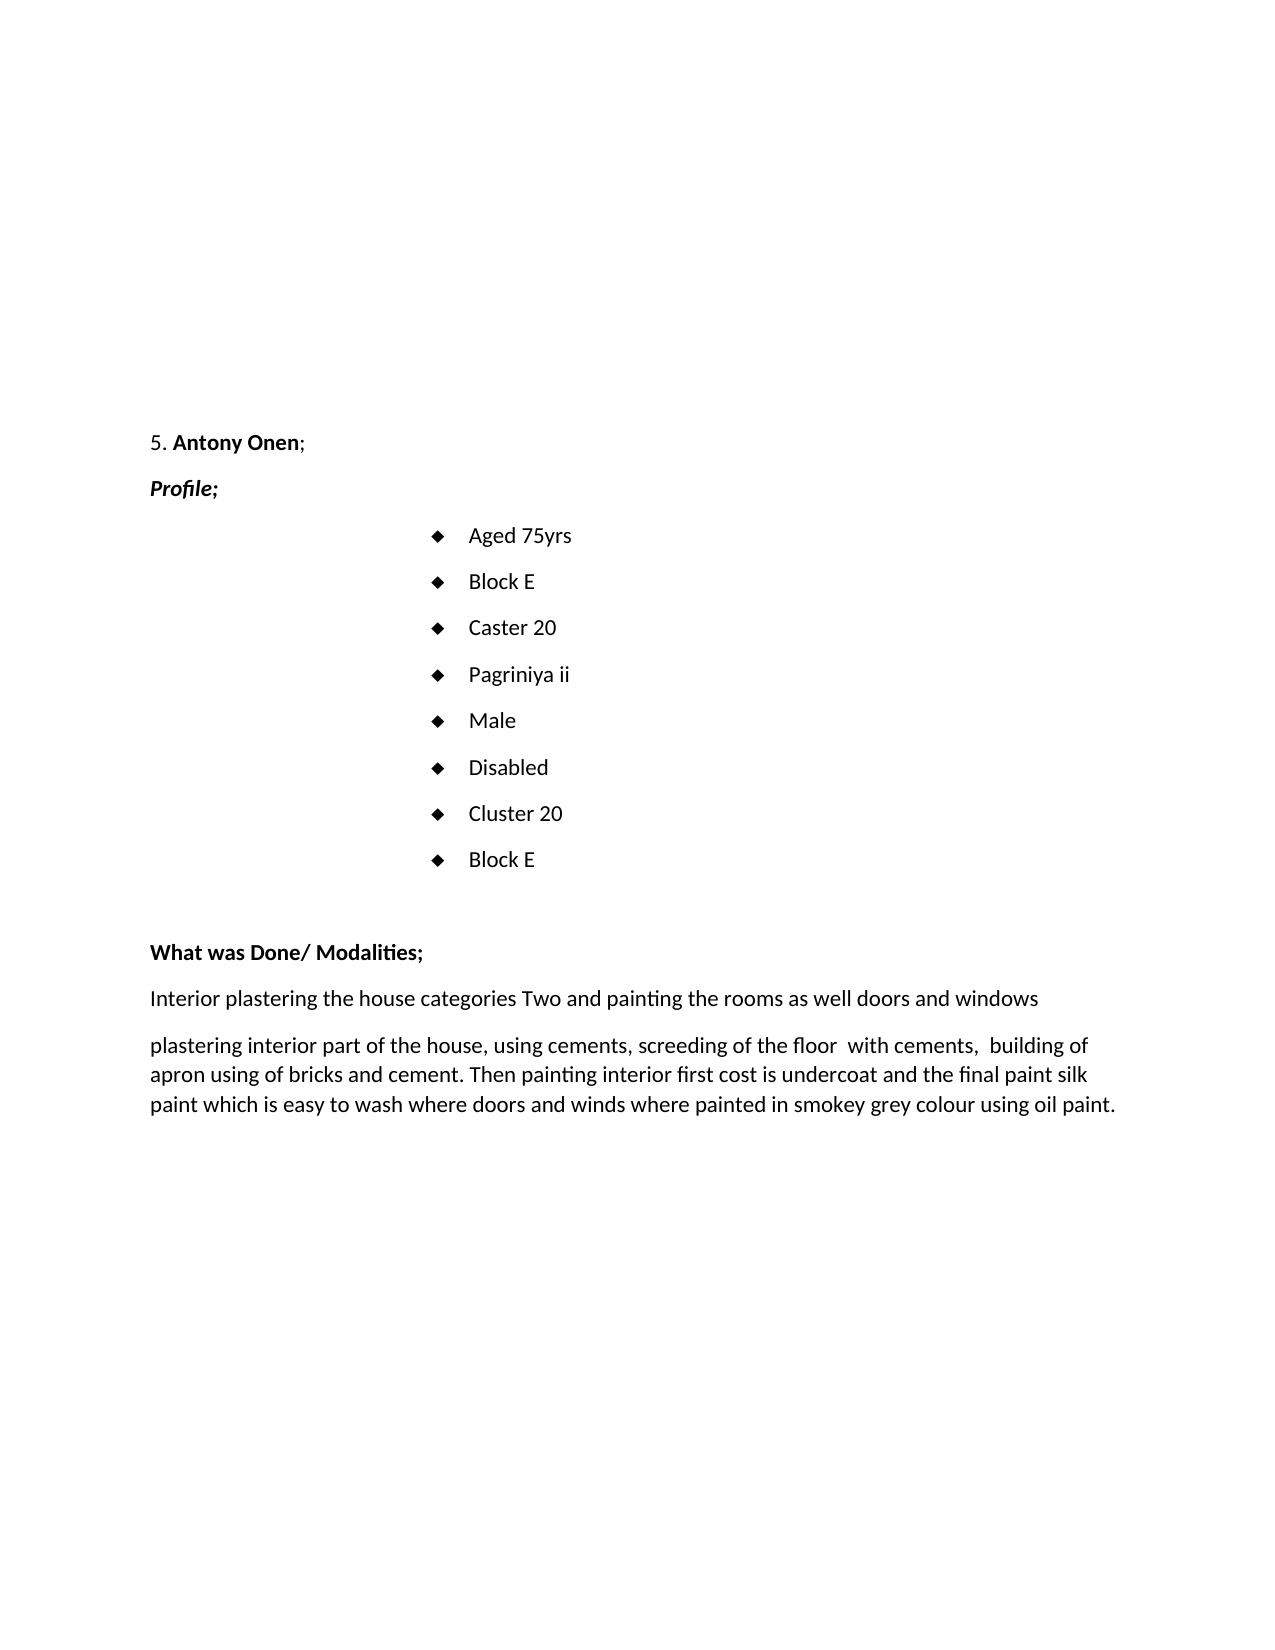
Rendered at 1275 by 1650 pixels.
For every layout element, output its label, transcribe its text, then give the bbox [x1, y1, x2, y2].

list Block E [431, 567, 1125, 595]
text 5. Antony Onen; [150, 428, 1125, 456]
text Profile; [150, 474, 1125, 502]
text What was Done/ Modalities; [150, 938, 1125, 966]
list Male [431, 706, 1125, 734]
list Aged 75yrs [431, 521, 1125, 549]
list Block E [431, 845, 1125, 873]
list Disabled [431, 753, 1125, 781]
list Caster 20 [431, 613, 1125, 642]
list Pagriniya ii [431, 660, 1125, 688]
list Cluster 20 [431, 799, 1125, 827]
text plastering interior part of the house, using cements, screeding of the floor with cements, building of apron using of bricks and cement. Then painting interior first cost is undercoat and the final paint silk paint which is easy to wash where doors and winds where painted in smokey grey colour using oil paint. [150, 1031, 1125, 1118]
text Interior plastering the house categories Two and painting the rooms as well doors and windows [150, 984, 1125, 1012]
